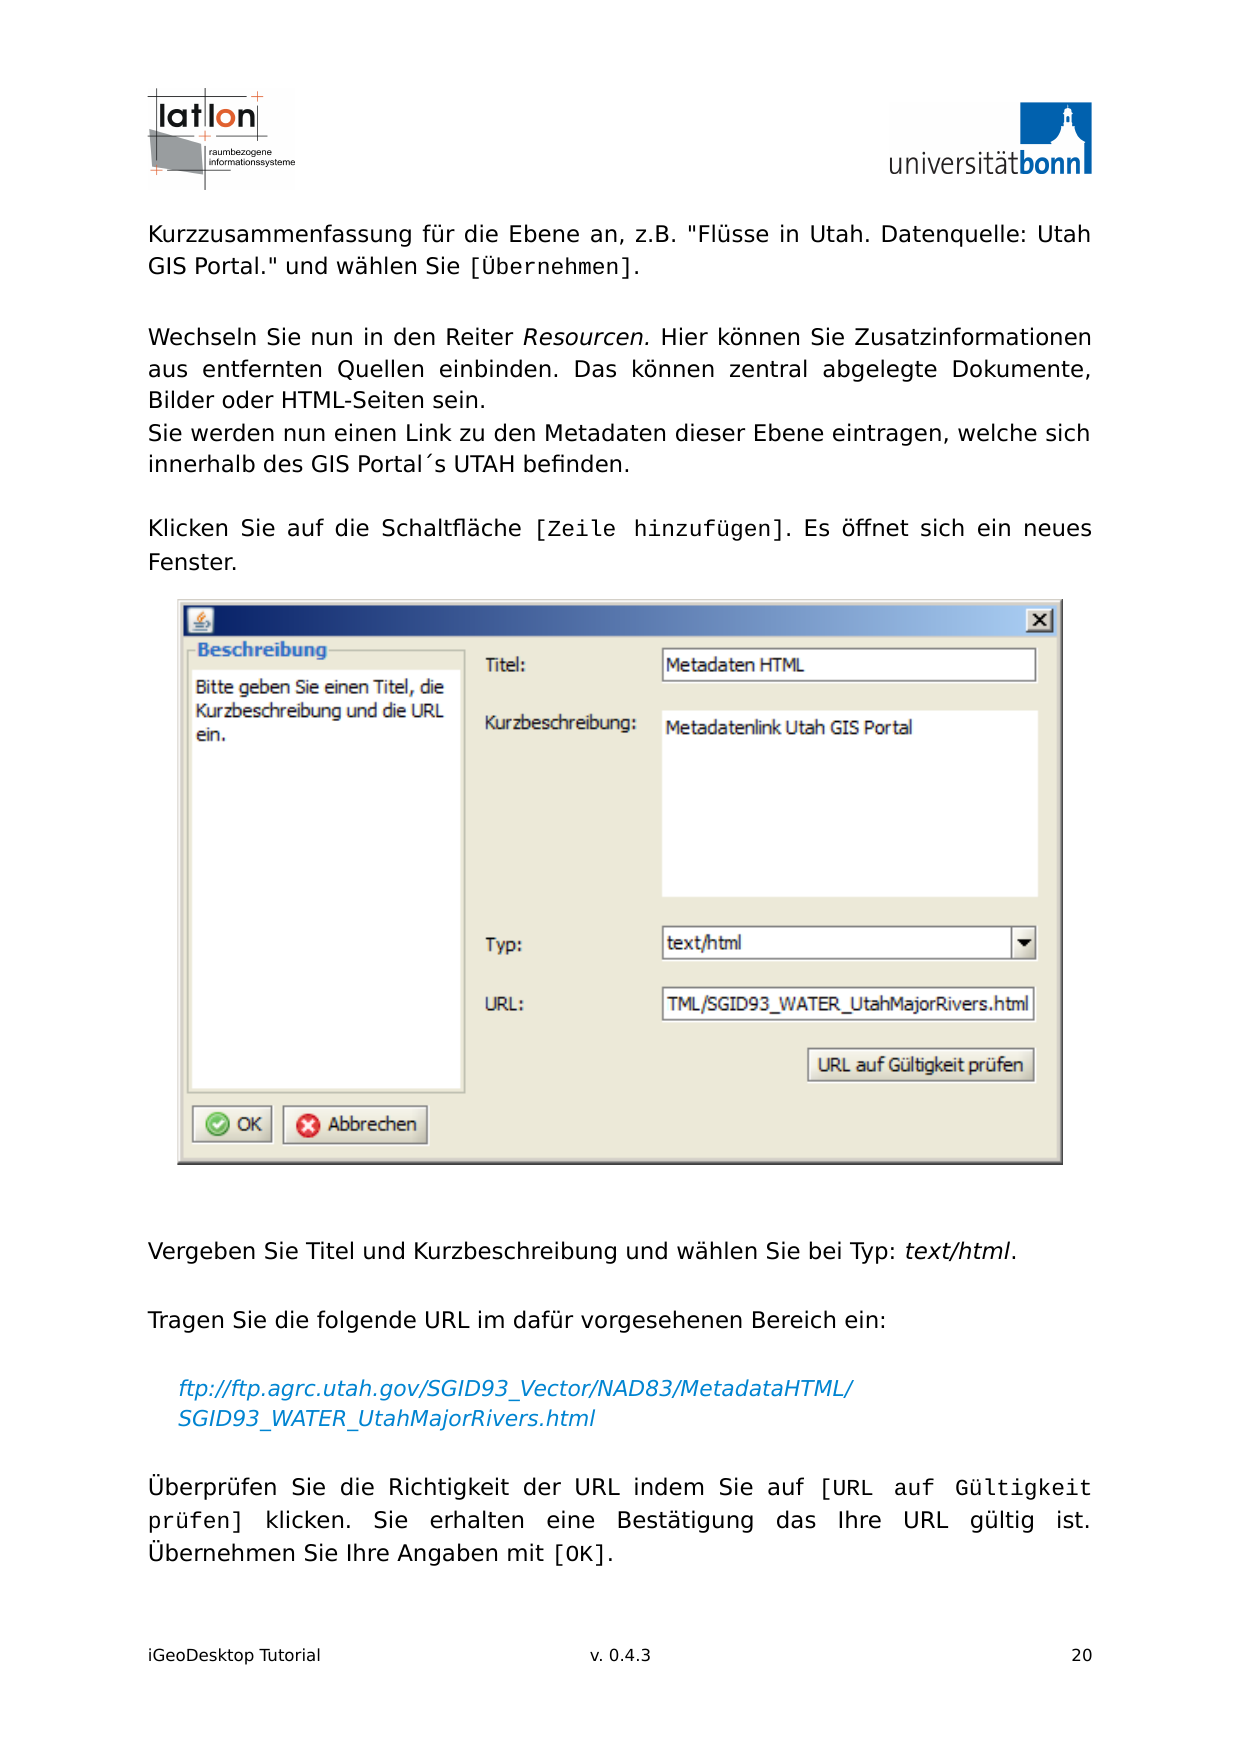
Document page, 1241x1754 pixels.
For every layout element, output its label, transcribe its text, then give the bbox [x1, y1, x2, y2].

picture [889, 102, 1093, 174]
text Vergeben Sie Titel und Kurzbeschreibung und wählen Sie bei Typ: text/html. [148, 1238, 1092, 1265]
text Kurzzusammenfassung für die Ebene an, z.B. "Flüsse in Utah. Datenquelle: Utah GIS Portal." und wählen Sie [Übernehmen]. [148, 221, 1092, 281]
picture [177, 599, 1063, 1165]
picture [147, 88, 295, 190]
text Tragen Sie die folgende URL im dafür vorgesehenen Bereich ein: [148, 1307, 1092, 1334]
text Wechseln Sie nun in den Reiter Resourcen. Hier können Sie Zusatzinformationen aus entfernten Quellen einbinden. Das können zentral abgelegte Dokumente, Bilder oder HTML-Seiten sein. Sie werden nun einen Link zu den Metadaten dieser Ebene eintragen, welche sich innerhalb des GIS Portal´s UTAH befinden. Klicken Sie auf die Schaltfläche [Zeile hinzufügen]. Es öffnet sich ein neues Fenster. [148, 324, 1092, 576]
text Überprüfen Sie die Richtigkeit der URL indem Sie auf [URL auf Gültigkeit prüfen] klicken. Sie erhalten eine Bestätigung das Ihre URL gültig ist. Übernehmen Sie Ihre Angaben mit [OK]. [148, 1474, 1092, 1569]
text ftp://ftp.agrc.utah.gov/SGID93_Vector/NAD83/MetadataHTML/SGID93_WATER_UtahMajorRivers.html [178, 1376, 1063, 1432]
